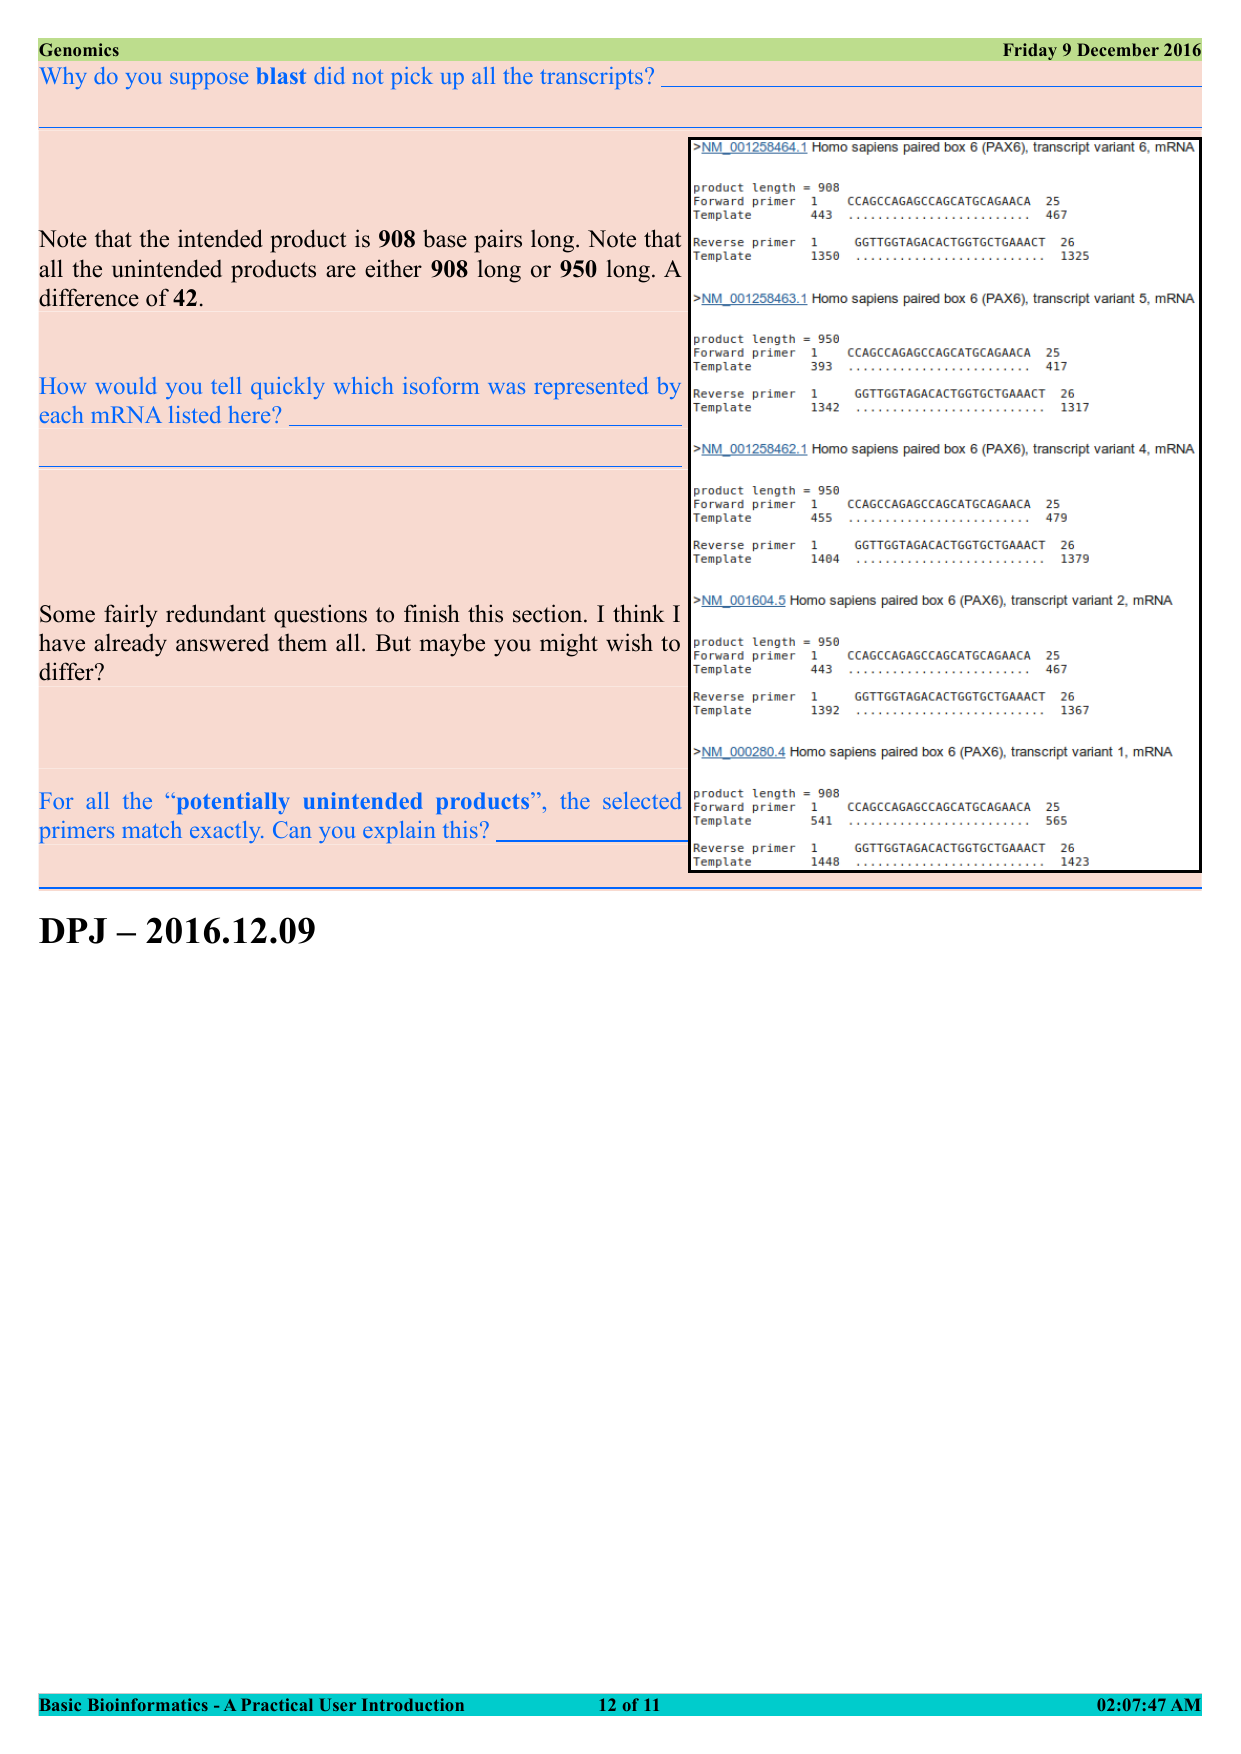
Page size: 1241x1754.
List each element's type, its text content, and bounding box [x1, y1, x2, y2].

text Why do you suppose blast did not pick up all the transcripts? [38, 61, 1202, 89]
text Some fairly redundant questions to finish this section. I think I have already answered them all. But maybe you might wish to differ? [38, 599, 688, 686]
picture [691, 140, 1199, 870]
text DPJ – 2016.12.09 [38, 909, 1202, 952]
text For all the “potentially unintended products”, the selected primers match exactly. Can you explain this? [38, 786, 688, 844]
text Note that the intended product is 908 base pairs long. Note that all the unintended products are either 908 long or 950 long. A difference of 42. [38, 224, 688, 312]
text How would you tell quickly which isoform was represented by each mRNA listed here? [38, 371, 688, 429]
